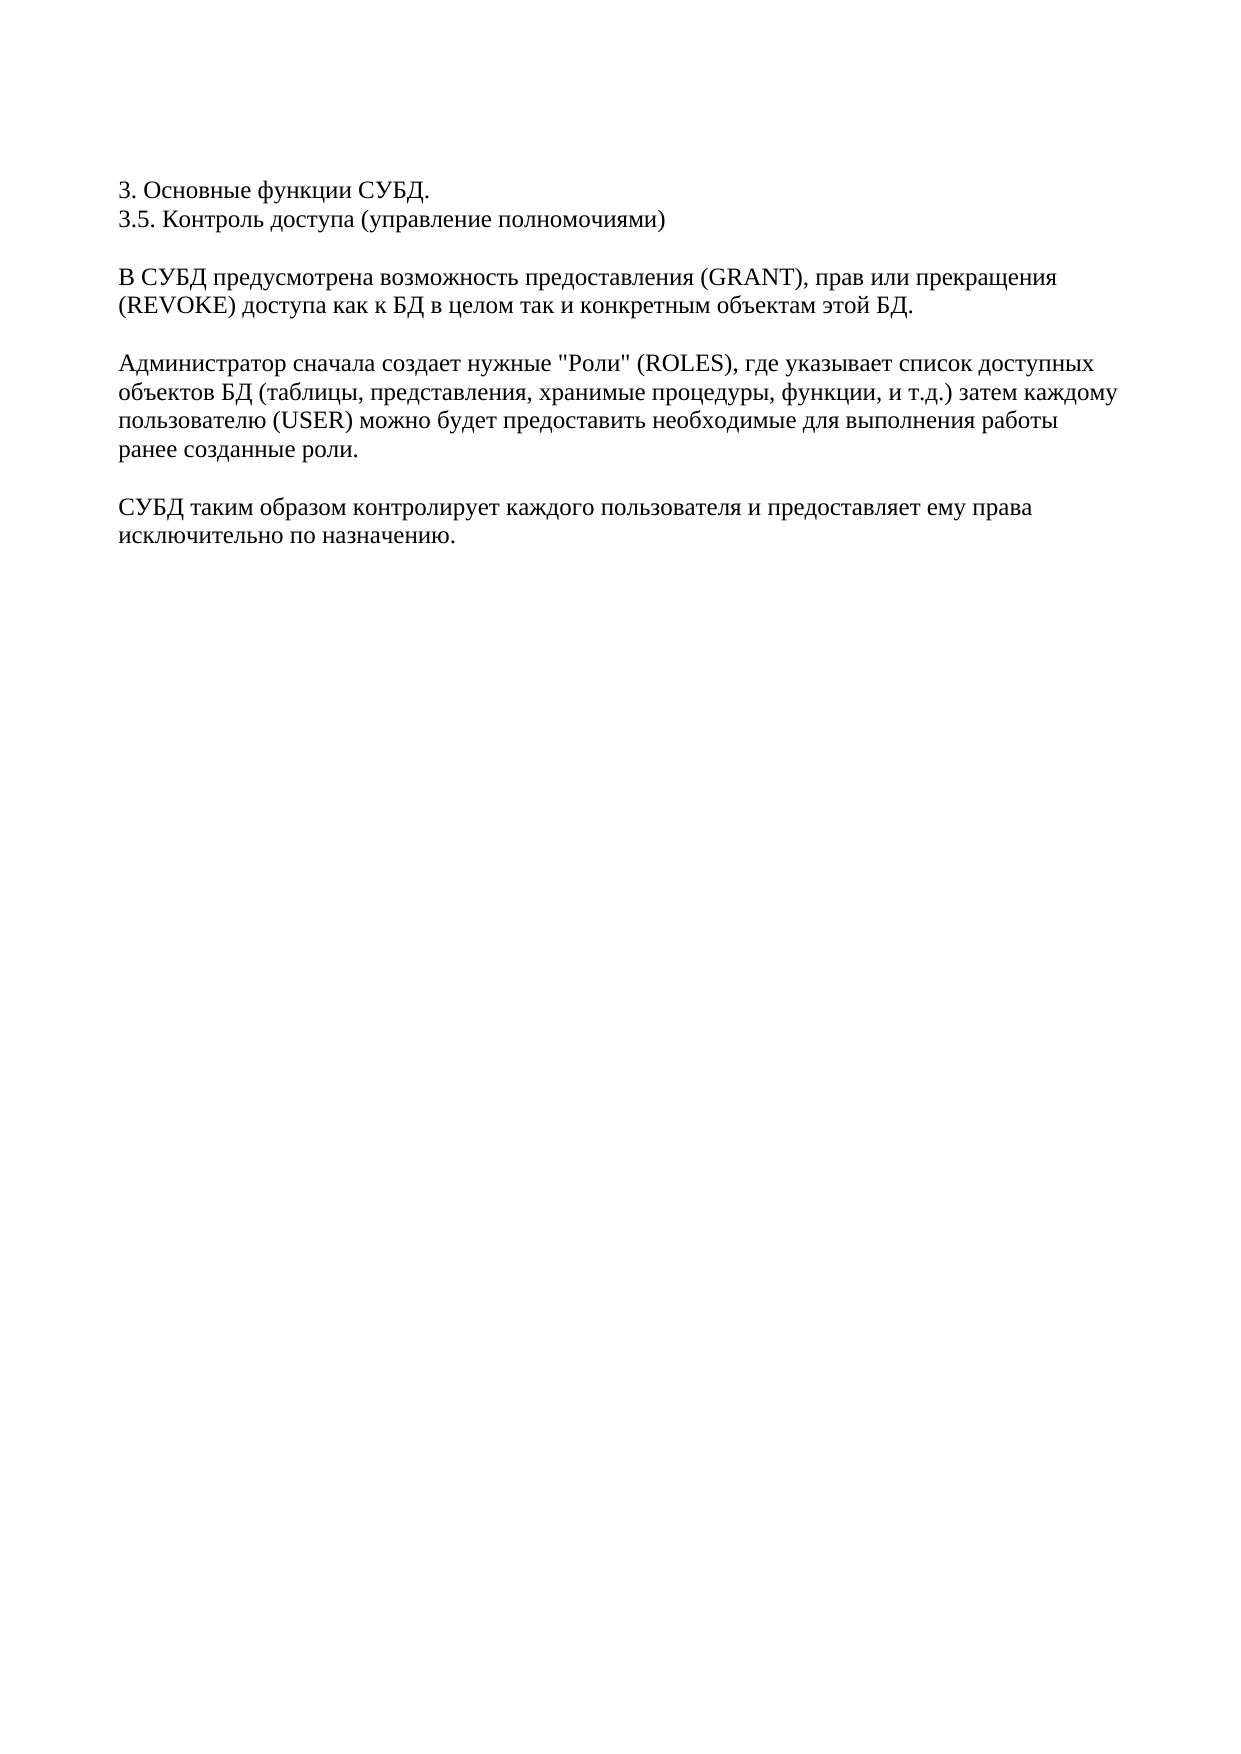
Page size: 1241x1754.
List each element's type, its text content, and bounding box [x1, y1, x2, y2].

text В СУБД предусмотрена возможность предоставления (GRANT), прав или прекращения (REVOKE) доступа как к БД в целом так и конкретным объектам этой БД. [118, 262, 1122, 319]
text Администратор сначала создает нужные "Роли" (ROLES), где указывает список доступных объектов БД (таблицы, представления, хранимые процедуры, функции, и т.д.) затем каждому пользователю (USER) можно будет предоставить необходимые для выполнения работы ранее созданные роли. [118, 348, 1122, 463]
text 3. Основные функции СУБД. [118, 176, 1122, 204]
text СУБД таким образом контролирует каждого пользователя и предоставляет ему права исключительно по назначению. [118, 492, 1122, 549]
text 3.5. Контроль доступа (управление полномочиями) [118, 204, 1122, 233]
